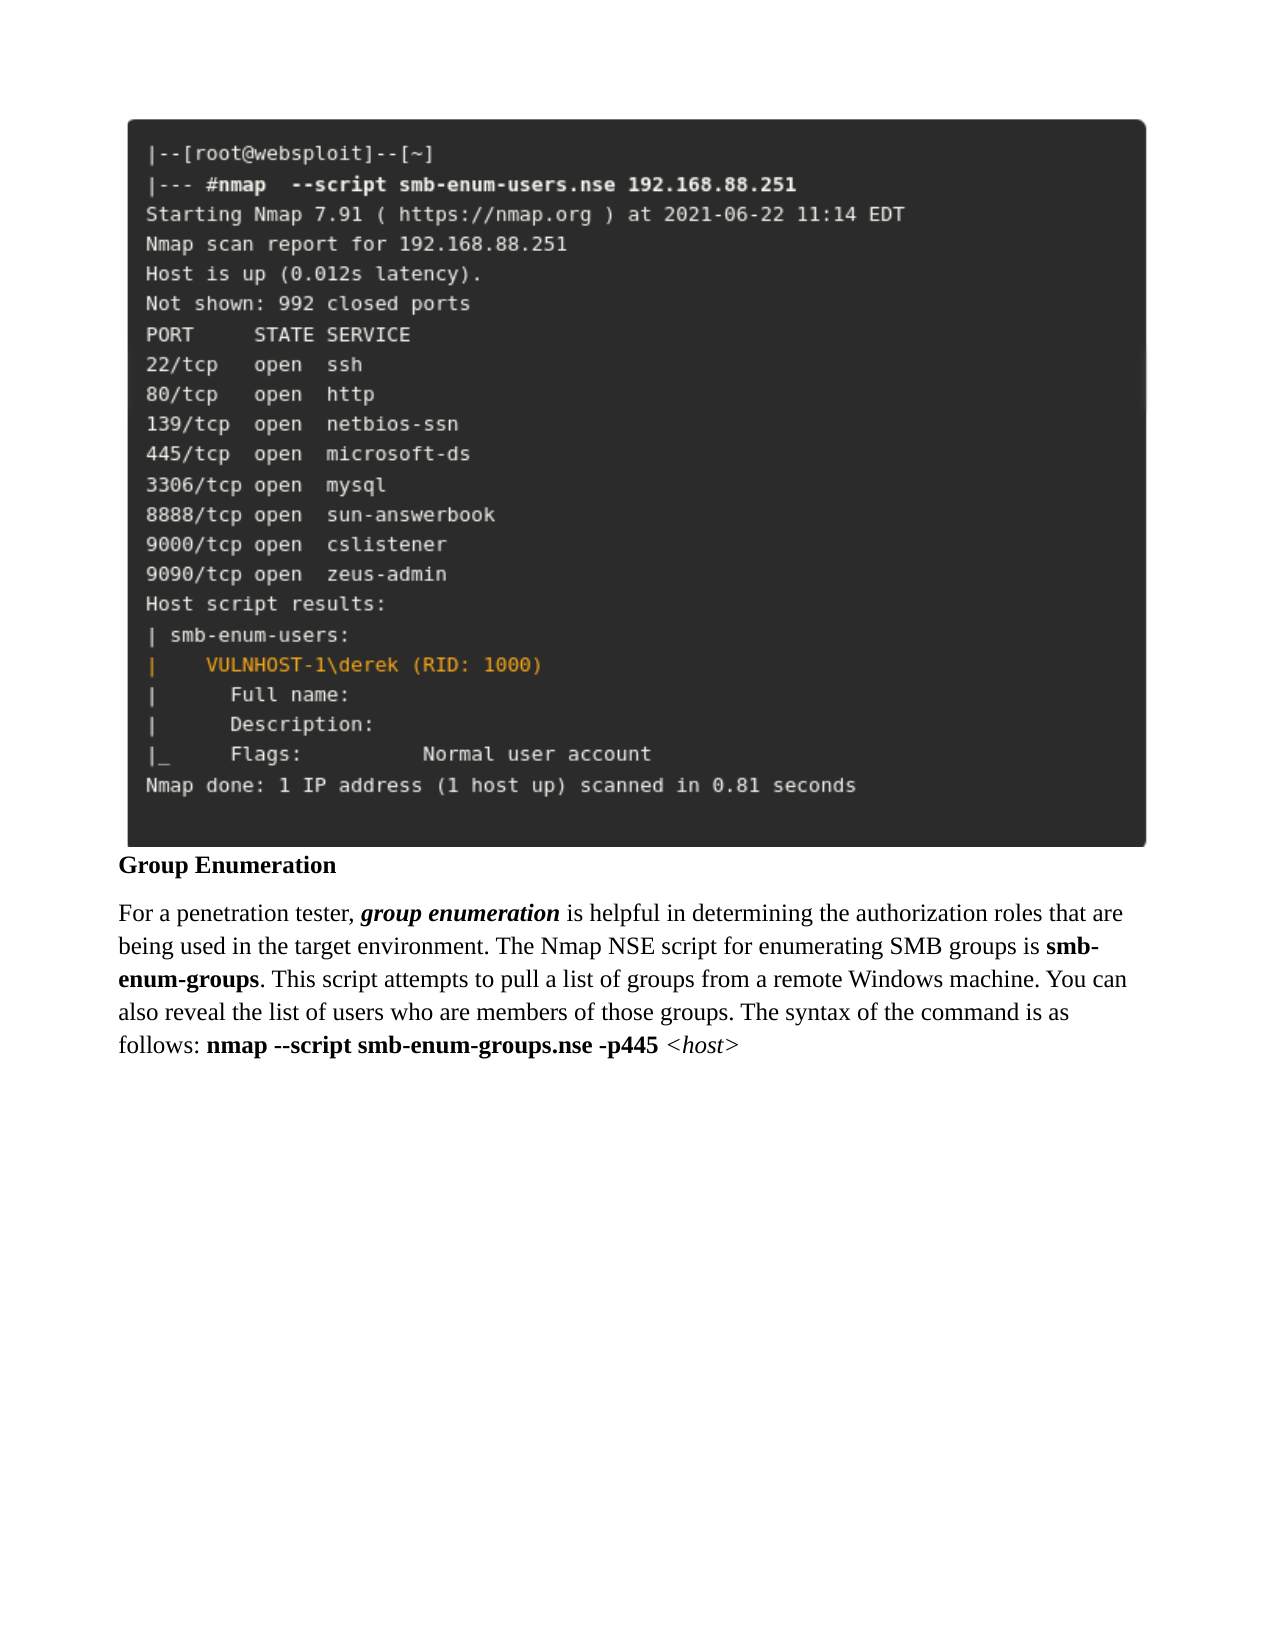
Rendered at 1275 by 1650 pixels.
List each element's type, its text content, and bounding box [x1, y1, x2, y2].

picture [127, 118, 1148, 847]
text Group Enumeration [118, 699, 1157, 879]
text For a penetration tester, group enumeration is helpful in determining the authorization roles that are being used in the target environment. The Nmap NSE script for enumerating SMB groups is smb-enum-groups. This script attempts to pull a list of groups from a remote Windows machine. You can also reveal the list of users who are members of those groups. The syntax of the command is as follows: nmap --script smb-enum-groups.nse -p445 <host> [118, 898, 1157, 1059]
